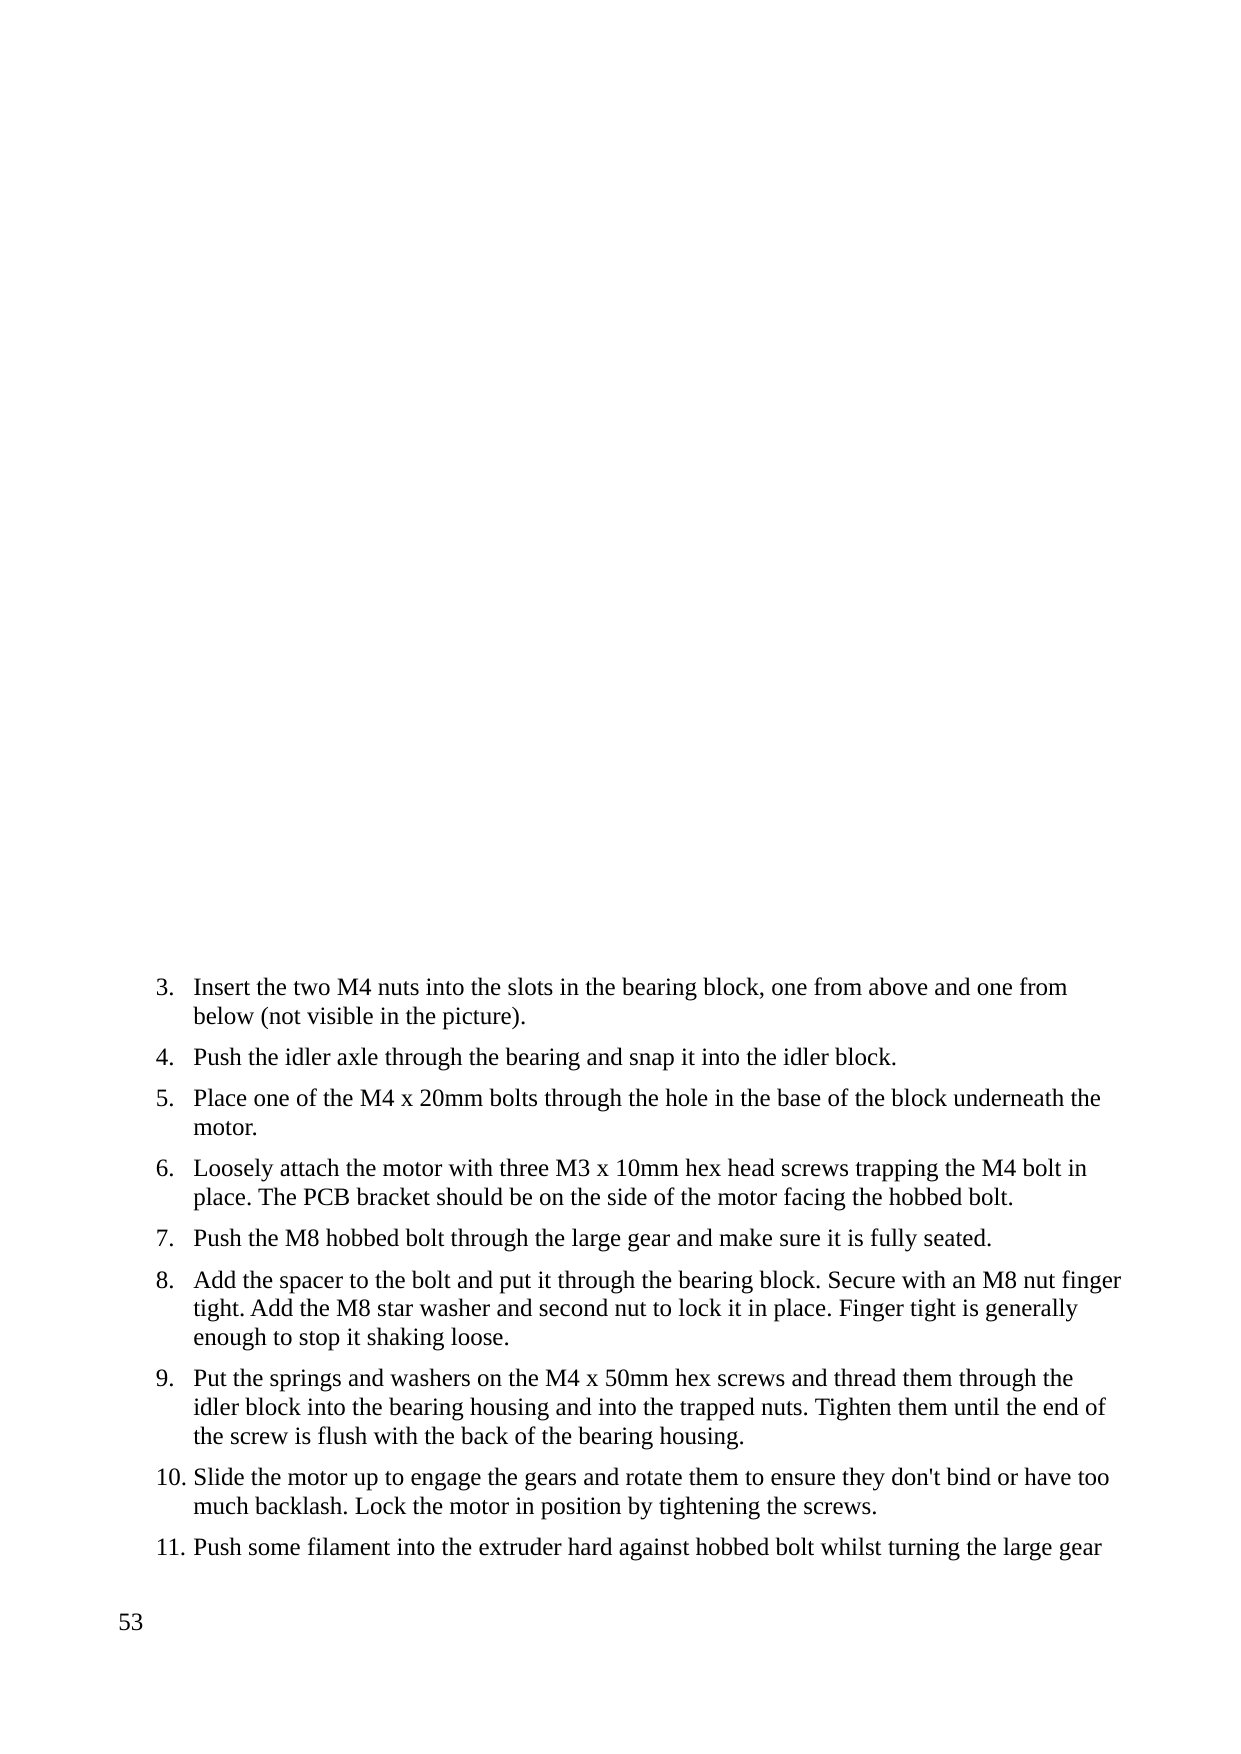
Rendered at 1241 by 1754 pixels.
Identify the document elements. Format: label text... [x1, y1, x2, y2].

list Add the spacer to the bolt and put it through the bearing block. Secure with an M8 nut finger tight. Add the M8 star washer and second nut to lock it in place. Finger tight is generally enough to stop it shaking loose. [156, 1265, 1122, 1351]
list Place one of the M4 x 20mm bolts through the hole in the base of the block underneath the motor. [156, 1083, 1122, 1141]
list Push the idler axle through the bearing and snap it into the idler block. [156, 1042, 1122, 1071]
list Slide the motor up to engage the gears and rotate them to ensure they don't bind or have too much backlash. Lock the motor in position by tightening the screws. [156, 1462, 1122, 1520]
list Loosely attach the motor with three M3 x 10mm hex head screws trapping the M4 bolt in place. The PCB bracket should be on the side of the motor facing the hobbed bolt. [156, 1153, 1122, 1211]
list Insert the two M4 nuts into the slots in the bearing block, one from above and one from below (not visible in the picture). [156, 972, 1122, 1030]
list Push some filament into the extruder hard against hobbed bolt whilst turning the large gear [156, 1532, 1122, 1561]
list Put the springs and washers on the M4 x 50mm hex screws and thread them through the idler block into the bearing housing and into the trapped nuts. Tighten them until the end of the screw is flush with the back of the bearing housing. [156, 1363, 1122, 1450]
list Push the M8 hobbed bolt through the large gear and make sure it is fully seated. [156, 1223, 1122, 1252]
